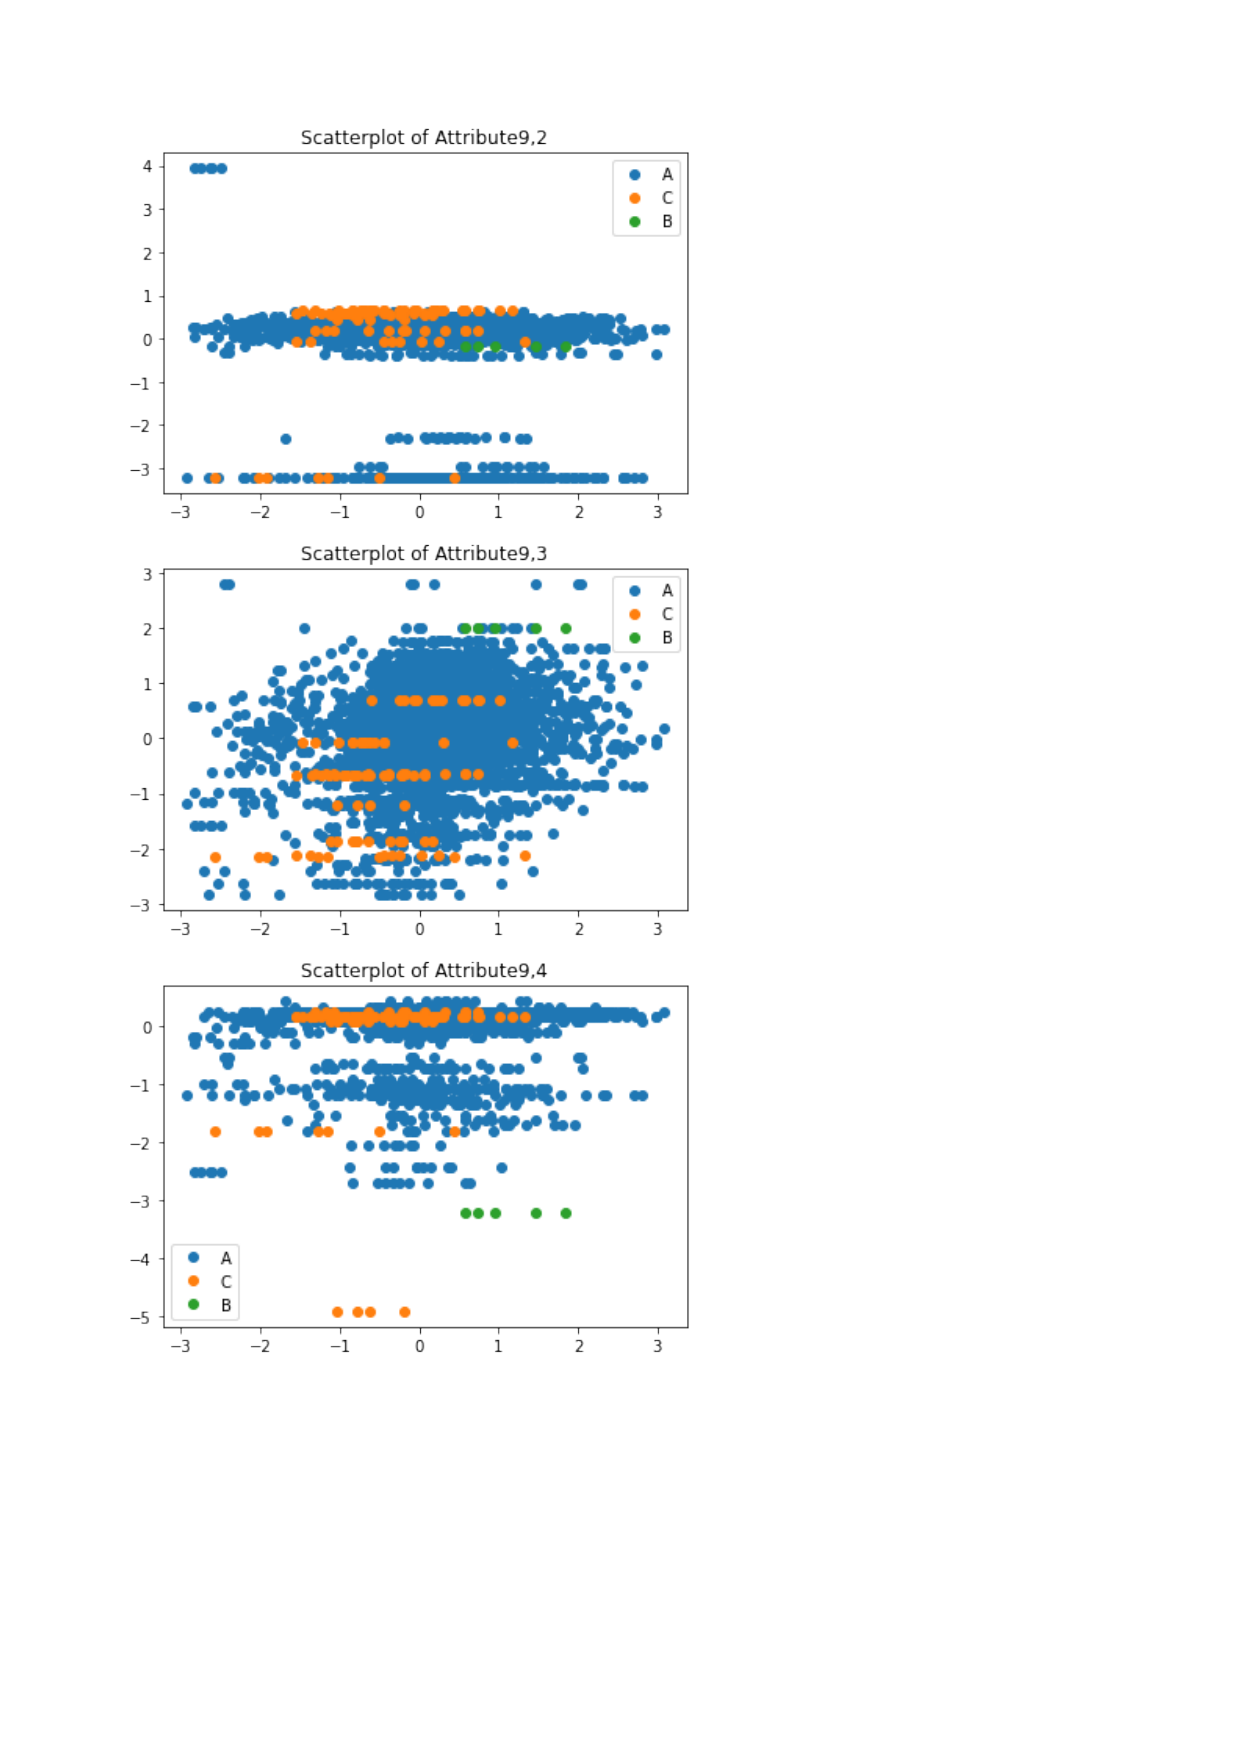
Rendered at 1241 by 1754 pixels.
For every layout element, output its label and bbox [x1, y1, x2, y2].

picture [118, 535, 697, 948]
picture [118, 951, 697, 1365]
picture [118, 118, 697, 531]
